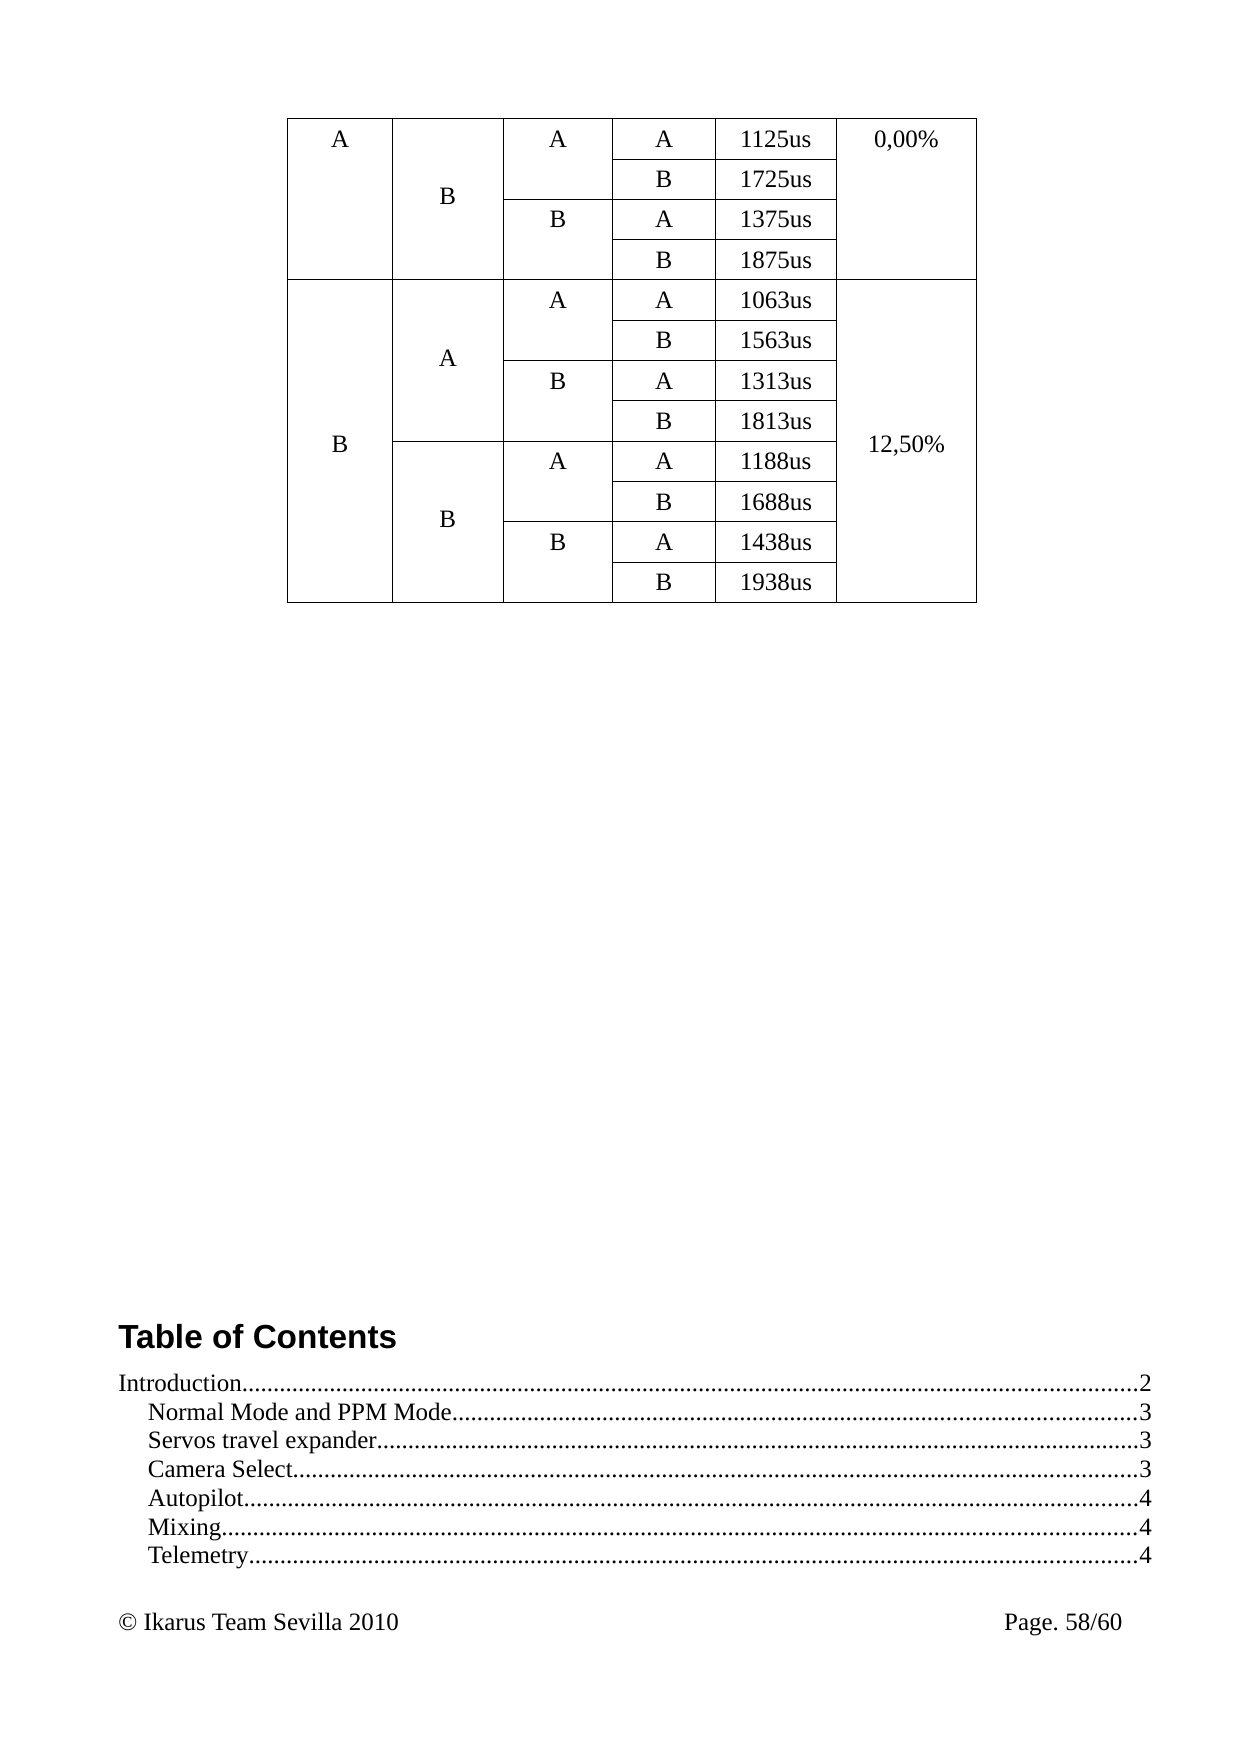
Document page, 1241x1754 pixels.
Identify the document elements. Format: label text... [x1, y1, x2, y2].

table_cell B [613, 321, 715, 360]
table_cell B [504, 522, 612, 602]
table_cell 1813us [716, 401, 836, 441]
text Autopilot 4 [148, 1483, 1152, 1512]
table_cell A [613, 200, 715, 239]
table_cell 0,00% [837, 119, 976, 279]
table_cell B [288, 280, 392, 602]
text Camera Select 3 [148, 1454, 1152, 1483]
table_cell 1688us [716, 482, 836, 521]
table_cell 1875us [716, 240, 836, 279]
table_cell A [504, 119, 612, 199]
text Mixing 4 [148, 1512, 1152, 1540]
text Introduction 2 [118, 1368, 1152, 1397]
table_cell B [613, 401, 715, 441]
table_cell A [288, 119, 392, 279]
table_cell 1125us [716, 119, 836, 158]
table_cell B [613, 563, 715, 602]
table_cell A [504, 442, 612, 521]
table_cell A [613, 522, 715, 562]
table_cell 1938us [716, 563, 836, 602]
text Servos travel expander 3 [148, 1425, 1152, 1454]
table_cell 1063us [716, 280, 836, 320]
table_cell B [613, 482, 715, 521]
table_cell 1725us [716, 160, 836, 199]
subtitle Table of Contents [118, 1317, 1152, 1355]
table_cell 1375us [716, 200, 836, 239]
table_cell B [393, 119, 503, 279]
table_cell B [393, 442, 503, 602]
table_cell B [613, 160, 715, 199]
table_cell A [613, 119, 715, 158]
table_cell A [393, 280, 503, 441]
table_cell 1563us [716, 321, 836, 360]
table_cell B [504, 361, 612, 441]
table_cell 1313us [716, 361, 836, 400]
text Telemetry 4 [148, 1540, 1152, 1569]
table_cell 1438us [716, 522, 836, 562]
text Normal Mode and PPM Mode 3 [148, 1397, 1152, 1425]
table_cell A [613, 280, 715, 320]
table_cell B [613, 240, 715, 279]
table_cell B [504, 200, 612, 279]
table_cell 1188us [716, 442, 836, 481]
table_cell A [613, 361, 715, 400]
table_cell A [504, 280, 612, 360]
table_cell A [613, 442, 715, 481]
table_cell 12,50% [837, 280, 976, 602]
